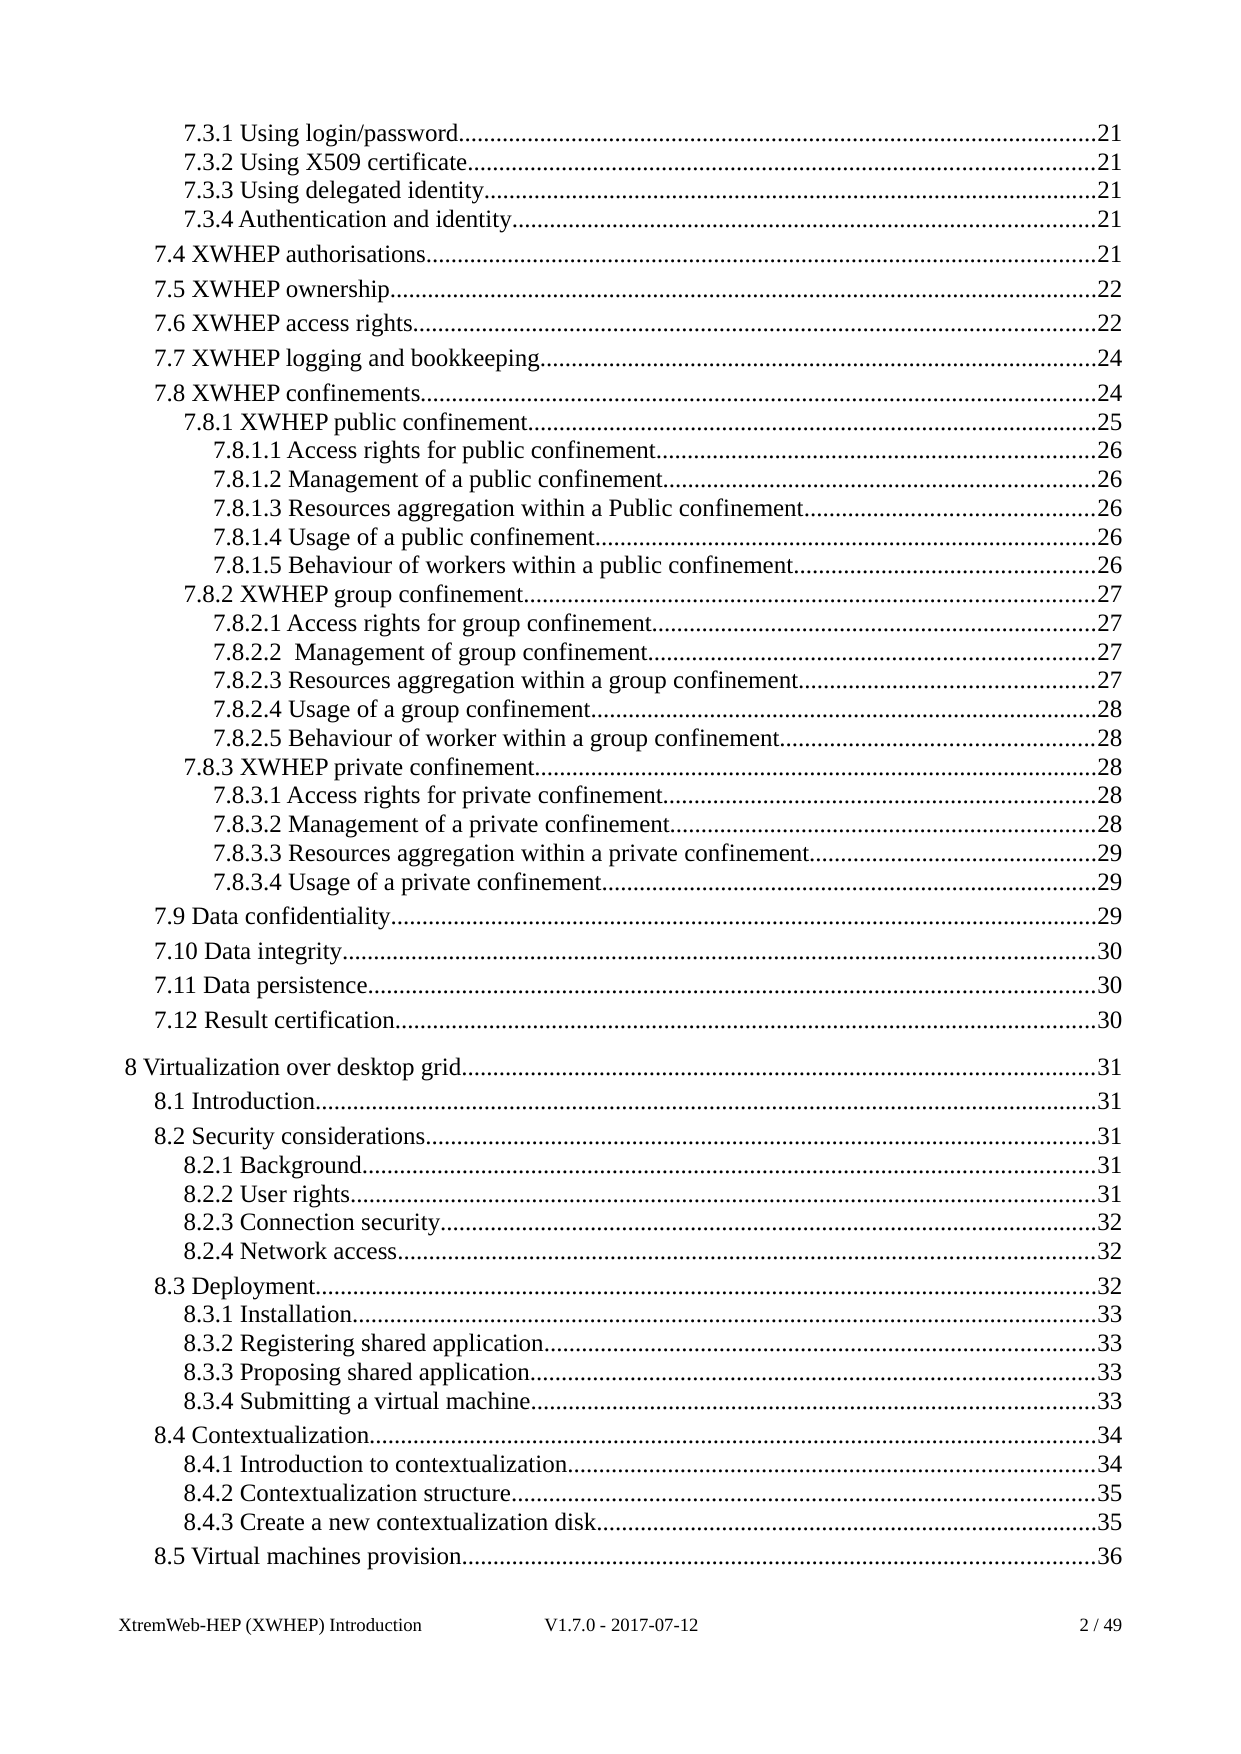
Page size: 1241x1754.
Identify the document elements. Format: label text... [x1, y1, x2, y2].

text 8.2.1 Background 31 [177, 1150, 1122, 1179]
text 7.10 Data integrity 30 [148, 936, 1122, 965]
text 8.3.4 Submitting a virtual machine 33 [177, 1386, 1122, 1414]
text 7.3.3 Using delegated identity 21 [177, 176, 1122, 204]
text 8.4 Contextualization 34 [148, 1421, 1122, 1449]
text 7.8.2.3 Resources aggregation within a group confinement 27 [207, 665, 1122, 694]
text 7.3.4 Authentication and identity 21 [177, 204, 1122, 233]
text 7.8.1 XWHEP public confinement 25 [177, 407, 1122, 435]
text 8.2 Security considerations 31 [148, 1121, 1122, 1150]
text 8.2.4 Network access 32 [177, 1236, 1122, 1265]
text 7.8.3.1 Access rights for private confinement 28 [207, 780, 1122, 809]
text 8.3.1 Installation 33 [177, 1299, 1122, 1328]
text 8.4.1 Introduction to contextualization 34 [177, 1449, 1122, 1478]
text 7.8.2.5 Behaviour of worker within a group confinement 28 [207, 723, 1122, 752]
text 7.6 XWHEP access rights 22 [148, 308, 1122, 337]
text 7.8.1.5 Behaviour of workers within a public confinement 26 [207, 550, 1122, 579]
text 7.8.2.2 Management of group confinement 27 [207, 637, 1122, 665]
text 7.3.2 Using X509 certificate 21 [177, 147, 1122, 176]
text 8.3 Deployment 32 [148, 1271, 1122, 1299]
text 7.9 Data confidentiality 29 [148, 901, 1122, 930]
text 7.8.1.2 Management of a public confinement 26 [207, 464, 1122, 493]
text 7.8.3.4 Usage of a private confinement 29 [207, 867, 1122, 895]
text 7.8.1.1 Access rights for public confinement 26 [207, 435, 1122, 464]
text 8.3.2 Registering shared application 33 [177, 1328, 1122, 1357]
text 7.8.2 XWHEP group confinement 27 [177, 579, 1122, 608]
text 8.2.2 User rights 31 [177, 1179, 1122, 1207]
text 8.5 Virtual machines provision 36 [148, 1541, 1122, 1570]
text 7.8 XWHEP confinements 24 [148, 378, 1122, 407]
text 8.4.3 Create a new contextualization disk 35 [177, 1507, 1122, 1536]
text 7.11 Data persistence 30 [148, 971, 1122, 999]
text 7.3.1 Using login/password 21 [177, 118, 1122, 147]
text 8.3.3 Proposing shared application 33 [177, 1357, 1122, 1386]
text 8.1 Introduction 31 [148, 1086, 1122, 1115]
text 7.8.3.2 Management of a private confinement 28 [207, 809, 1122, 838]
text 7.12 Result certification 30 [148, 1005, 1122, 1034]
text 7.8.2.4 Usage of a group confinement 28 [207, 694, 1122, 723]
text 7.5 XWHEP ownership 22 [148, 274, 1122, 302]
text 7.8.1.3 Resources aggregation within a Public confinement 26 [207, 493, 1122, 522]
text 7.4 XWHEP authorisations 21 [148, 239, 1122, 268]
text 8.2.3 Connection security 32 [177, 1207, 1122, 1236]
text 7.8.3.3 Resources aggregation within a private confinement 29 [207, 838, 1122, 867]
text 8.4.2 Contextualization structure 35 [177, 1478, 1122, 1507]
text 8 Virtualization over desktop grid 31 [118, 1052, 1122, 1081]
text 7.8.3 XWHEP private confinement 28 [177, 752, 1122, 780]
text 7.8.2.1 Access rights for group confinement 27 [207, 608, 1122, 637]
text 7.7 XWHEP logging and bookkeeping 24 [148, 343, 1122, 372]
text 7.8.1.4 Usage of a public confinement 26 [207, 522, 1122, 550]
